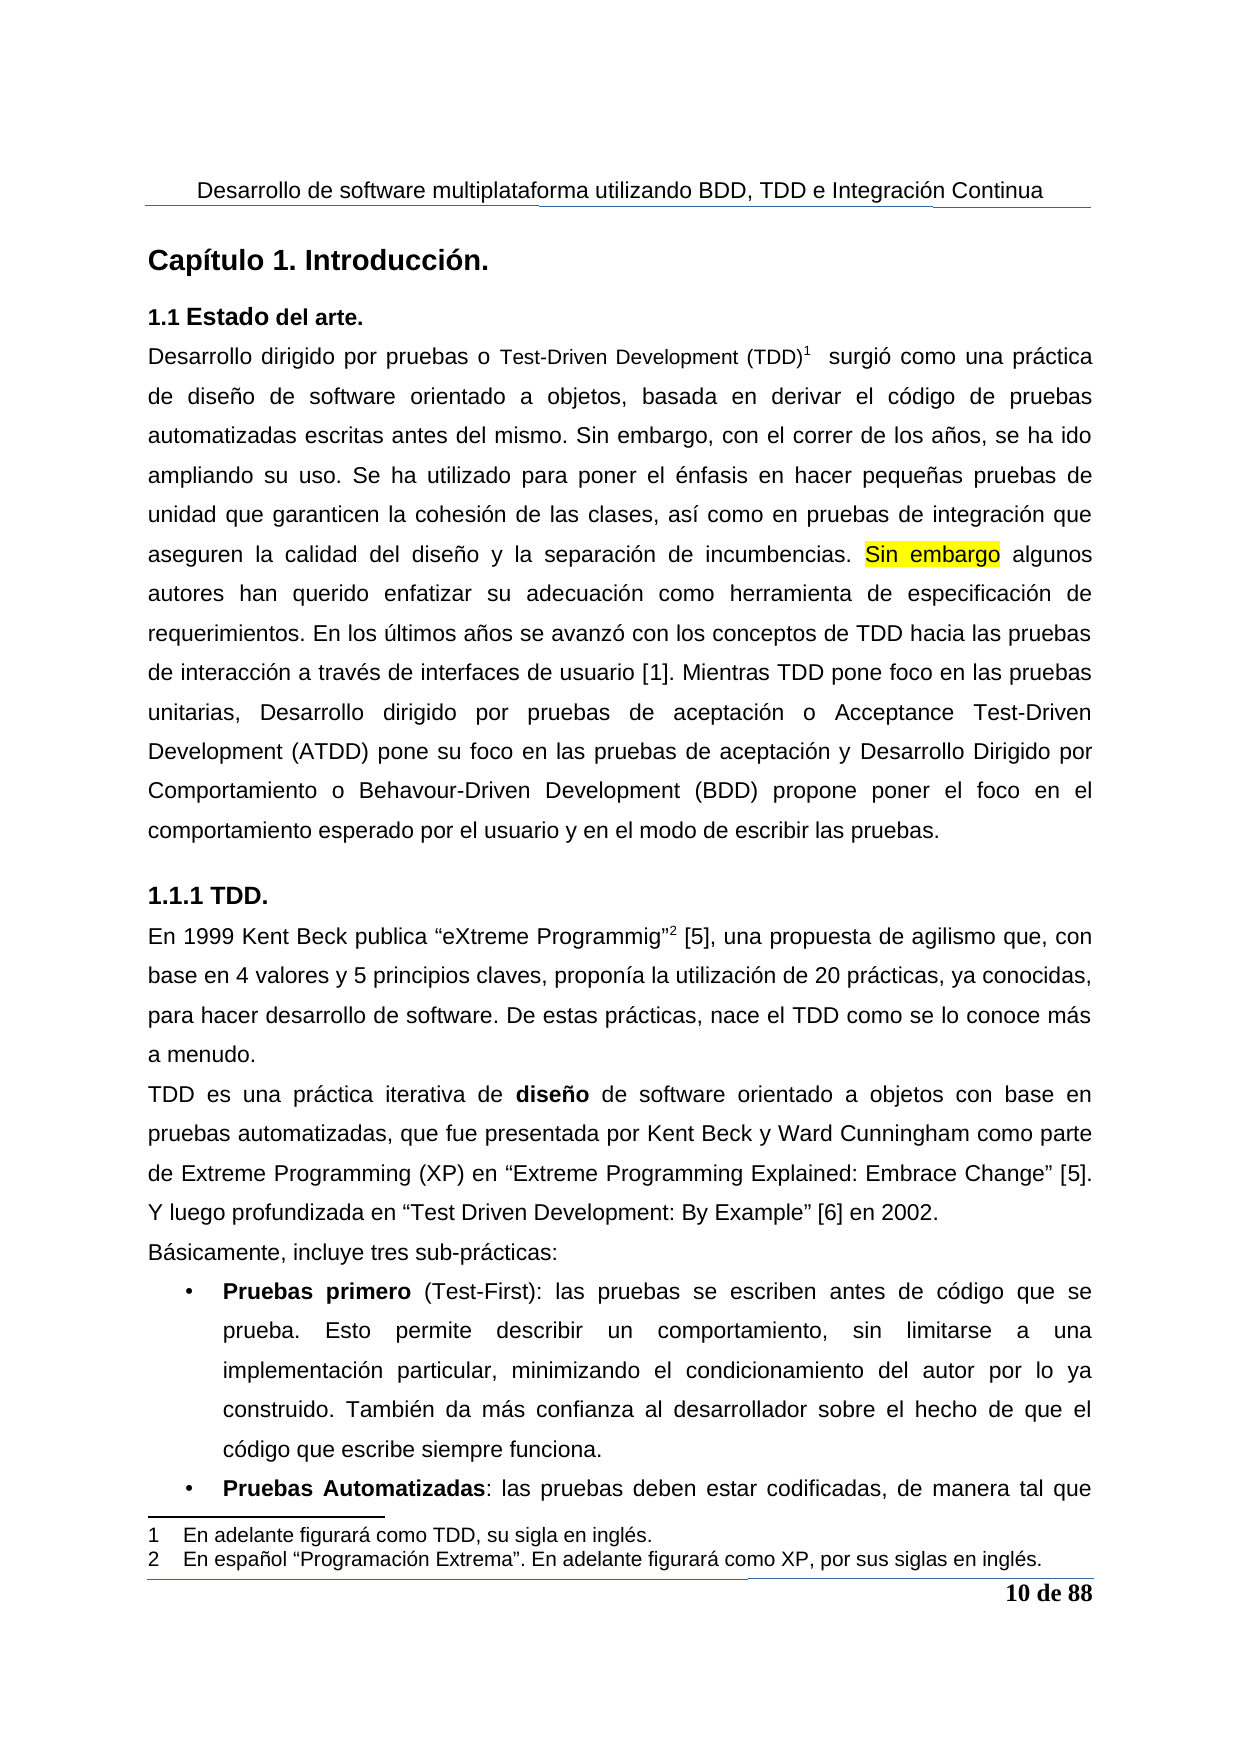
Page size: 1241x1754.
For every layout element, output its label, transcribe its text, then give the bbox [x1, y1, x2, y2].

text Desarrollo dirigido por pruebas o Test-Driven Development (TDD) surgió como una práctica de diseño de software orientado a objetos, basada en derivar el código de pruebas automatizadas escritas antes del mismo. Sin embargo, con el correr de los años, se ha ido ampliando su uso. Se ha utilizado para poner el énfasis en hacer pequeñas pruebas de unidad que garanticen la cohesión de las clases, así como en pruebas de integración que aseguren la calidad del diseño y la separación de incumbencias. Sin embargo algunos autores han querido enfatizar su adecuación como herramienta de especificación de requerimientos. En los últimos años se avanzó con los conceptos de TDD hacia las pruebas de interacción a través de interfaces de usuario [1]. Mientras TDD pone foco en las pruebas unitarias, Desarrollo dirigido por pruebas de aceptación o Acceptance Test-Driven Development (ATDD) pone su foco en las pruebas de aceptación y Desarrollo Dirigido por Comportamiento o Behavour-Driven Development (BDD) propone poner el foco en el comportamiento esperado por el usuario y en el modo de escribir las pruebas. [148, 343, 1093, 843]
text En español “Programación Extrema”. En adelante figurará como XP, por sus siglas en inglés. [148, 1547, 1093, 1571]
text TDD es una práctica iterativa de diseño de software orientado a objetos con base en pruebas automatizadas, que fue presentada por Kent Beck y Ward Cunningham como parte de Extreme Programming (XP) en “Extreme Programming Explained: Embrace Change” [5]. Y luego profundizada en “Test Driven Development: By Example” [6] en 2002. [148, 1081, 1093, 1225]
text En adelante figurará como TDD, su sigla en inglés. [148, 1523, 1093, 1547]
subtitle Capítulo 1. Introducción. [148, 243, 1093, 277]
list Pruebas primero (Test-First): las pruebas se escriben antes de código que se prueba. Esto permite describir un comportamiento, sin limitarse a una implementación particular, minimizando el condicionamiento del autor por lo ya construido. También da más confianza al desarrollador sobre el hecho de que el código que escribe siempre funciona. [185, 1278, 1093, 1462]
subtitle 1.1.1 TDD. [148, 881, 1093, 910]
text Básicamente, incluye tres sub-prácticas: [148, 1238, 1093, 1265]
list Pruebas Automatizadas: las pruebas deben estar codificadas, de manera tal que [185, 1475, 1093, 1502]
text En 1999 Kent Beck publica “eXtreme Programmig” [5], una propuesta de agilismo que, con base en 4 valores y 5 principios claves, proponía la utilización de 20 prácticas, ya conocidas, para hacer desarrollo de software. De estas prácticas, nace el TDD como se lo conoce más a menudo. [148, 923, 1093, 1067]
subtitle 1.1 Estado del arte. [148, 302, 1093, 331]
